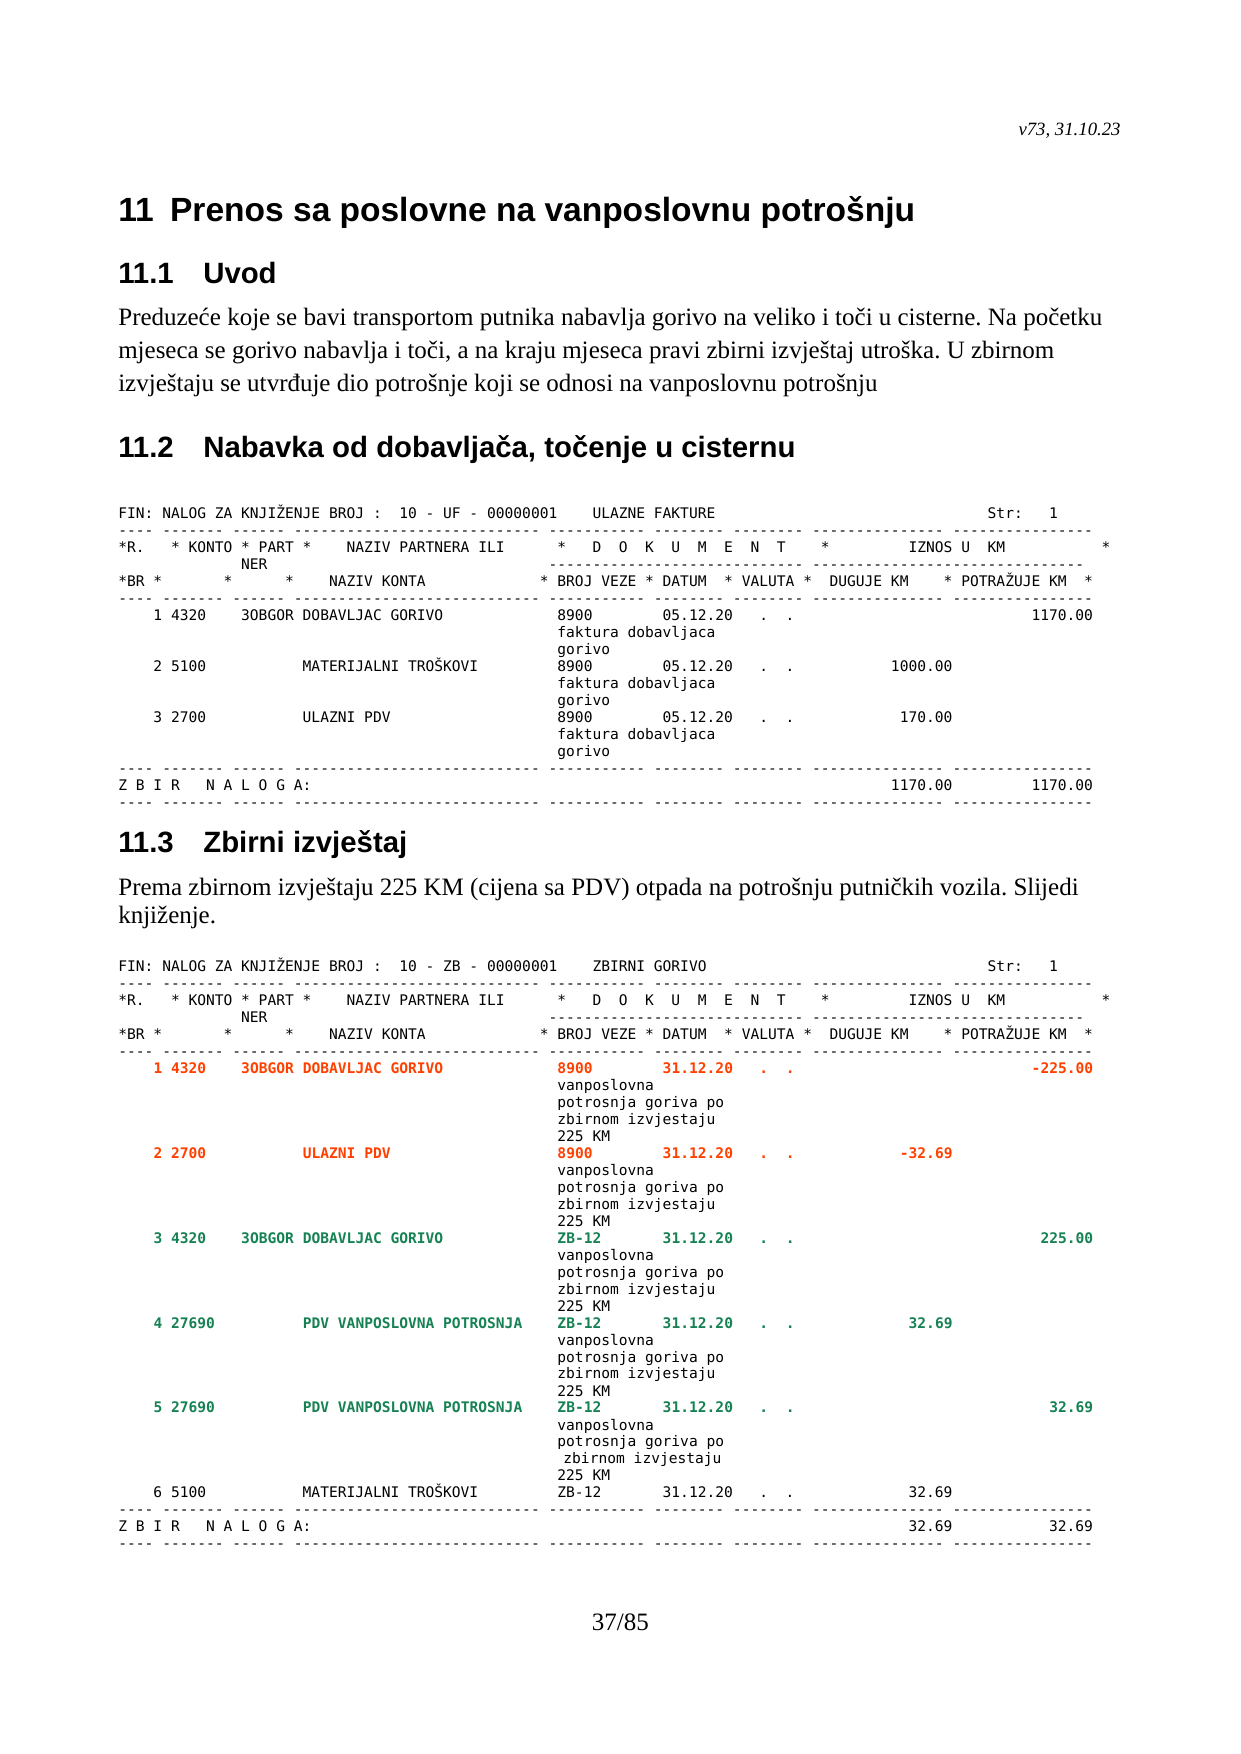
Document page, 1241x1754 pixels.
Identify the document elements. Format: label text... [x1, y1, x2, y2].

text *R. * KONTO * PART * NAZIV PARTNERA ILI * D O K U M E N T * IZNOS U KM * [118, 539, 1122, 556]
text zbirnom izvjestaju [118, 1196, 1122, 1213]
text potrosnja goriva po [118, 1094, 1122, 1111]
text vanposlovna [118, 1247, 1122, 1263]
text potrosnja goriva po [118, 1433, 1122, 1450]
text potrosnja goriva po [118, 1263, 1122, 1281]
subtitle Zbirni izvještaj [118, 825, 1122, 859]
text 3 4320 3OBGOR DOBAVLJAC GORIVO ZB-12 31.12.20 . . 225.00 [118, 1229, 1122, 1247]
text vanposlovna [118, 1331, 1122, 1348]
text faktura dobavljaca [118, 624, 1122, 641]
text 3 2700 ULAZNI PDV 8900 05.12.20 . . 170.00 [118, 709, 1122, 726]
text 225 KM [118, 1467, 1122, 1484]
text zbirnom izvjestaju [124, 1450, 1122, 1467]
text NER ----------------------------- ------------------------------- [118, 556, 1122, 573]
text 225 KM [118, 1128, 1122, 1145]
text Z B I R N A L O G A: 32.69 32.69 [118, 1518, 1122, 1535]
text Preduzeće koje se bavi transportom putnika nabavlja gorivo na veliko i toči u cisterne. Na početku mjeseca se gorivo nabavlja i toči, a na kraju mjeseca pravi zbirni izvještaj utroška. U zbirnom izvještaju se utvrđuje dio potrošnje koji se odnosi na vanposlovnu potrošnju [118, 302, 1122, 397]
text vanposlovna [118, 1416, 1122, 1433]
text ---- ------- ------ ---------------------------- ----------- -------- -------- --------------- ---------------- [118, 590, 1122, 607]
text vanposlovna [118, 1162, 1122, 1179]
text 1 4320 3OBGOR DOBAVLJAC GORIVO 8900 31.12.20 . . -225.00 [118, 1060, 1122, 1077]
text ---- ------- ------ ---------------------------- ----------- -------- -------- --------------- ---------------- [118, 760, 1122, 777]
text zbirnom izvjestaju [118, 1111, 1122, 1128]
text 225 KM [118, 1213, 1122, 1229]
text zbirnom izvjestaju [118, 1365, 1122, 1382]
text ---- ------- ------ ---------------------------- ----------- -------- -------- --------------- ---------------- [118, 1535, 1122, 1552]
text 1 4320 3OBGOR DOBAVLJAC GORIVO 8900 05.12.20 . . 1170.00 [118, 607, 1122, 624]
text Z B I R N A L O G A: 1170.00 1170.00 [118, 777, 1122, 794]
text vanposlovna [118, 1077, 1122, 1094]
subtitle Nabavka od dobavljača, točenje u cisternu [118, 430, 1122, 464]
text ---- ------- ------ ---------------------------- ----------- -------- -------- --------------- ---------------- [118, 1043, 1122, 1060]
text faktura dobavljaca [118, 726, 1122, 743]
text ---- ------- ------ ---------------------------- ----------- -------- -------- --------------- ---------------- [118, 1501, 1122, 1518]
text *BR * * * NAZIV KONTA * BROJ VEZE * DATUM * VALUTA * DUGUJE KM * POTRAŽUJE KM * [118, 573, 1122, 590]
text 2 5100 MATERIJALNI TROŠKOVI 8900 05.12.20 . . 1000.00 [118, 658, 1122, 675]
text ---- ------- ------ ---------------------------- ----------- -------- -------- --------------- ---------------- [118, 975, 1122, 992]
text 2 2700 ULAZNI PDV 8900 31.12.20 . . -32.69 [118, 1145, 1122, 1162]
subtitle Prenos sa poslovne na vanposlovnu potrošnju [118, 190, 1122, 229]
text ---- ------- ------ ---------------------------- ----------- -------- -------- --------------- ---------------- [118, 522, 1122, 539]
text Prema zbirnom izvještaju 225 KM (cijena sa PDV) otpada na potrošnju putničkih vozila. Slijedi knjiženje. [118, 872, 1122, 929]
text 4 27690 PDV VANPOSLOVNA POTROSNJA ZB-12 31.12.20 . . 32.69 [118, 1314, 1122, 1331]
text gorivo [118, 641, 1122, 658]
text ---- ------- ------ ---------------------------- ----------- -------- -------- --------------- ---------------- [118, 794, 1122, 811]
text gorivo [118, 743, 1122, 760]
text zbirnom izvjestaju [118, 1281, 1122, 1297]
text NER ----------------------------- ------------------------------- [118, 1009, 1122, 1026]
text *R. * KONTO * PART * NAZIV PARTNERA ILI * D O K U M E N T * IZNOS U KM * [118, 992, 1122, 1009]
text potrosnja goriva po [118, 1179, 1122, 1196]
text *BR * * * NAZIV KONTA * BROJ VEZE * DATUM * VALUTA * DUGUJE KM * POTRAŽUJE KM * [118, 1026, 1122, 1043]
text FIN: NALOG ZA KNJIŽENJE BROJ : 10 - UF - 00000001 ULAZNE FAKTURE Str: 1 [118, 505, 1122, 522]
text faktura dobavljaca [118, 675, 1122, 692]
text 6 5100 MATERIJALNI TROŠKOVI ZB-12 31.12.20 . . 32.69 [118, 1484, 1122, 1501]
subtitle Uvod [118, 256, 1122, 289]
text FIN: NALOG ZA KNJIŽENJE BROJ : 10 - ZB - 00000001 ZBIRNI GORIVO Str: 1 [118, 958, 1122, 975]
text 225 KM [118, 1297, 1122, 1314]
text 225 KM [118, 1382, 1122, 1399]
text gorivo [118, 692, 1122, 709]
text potrosnja goriva po [118, 1348, 1122, 1365]
text 5 27690 PDV VANPOSLOVNA POTROSNJA ZB-12 31.12.20 . . 32.69 [118, 1399, 1122, 1416]
